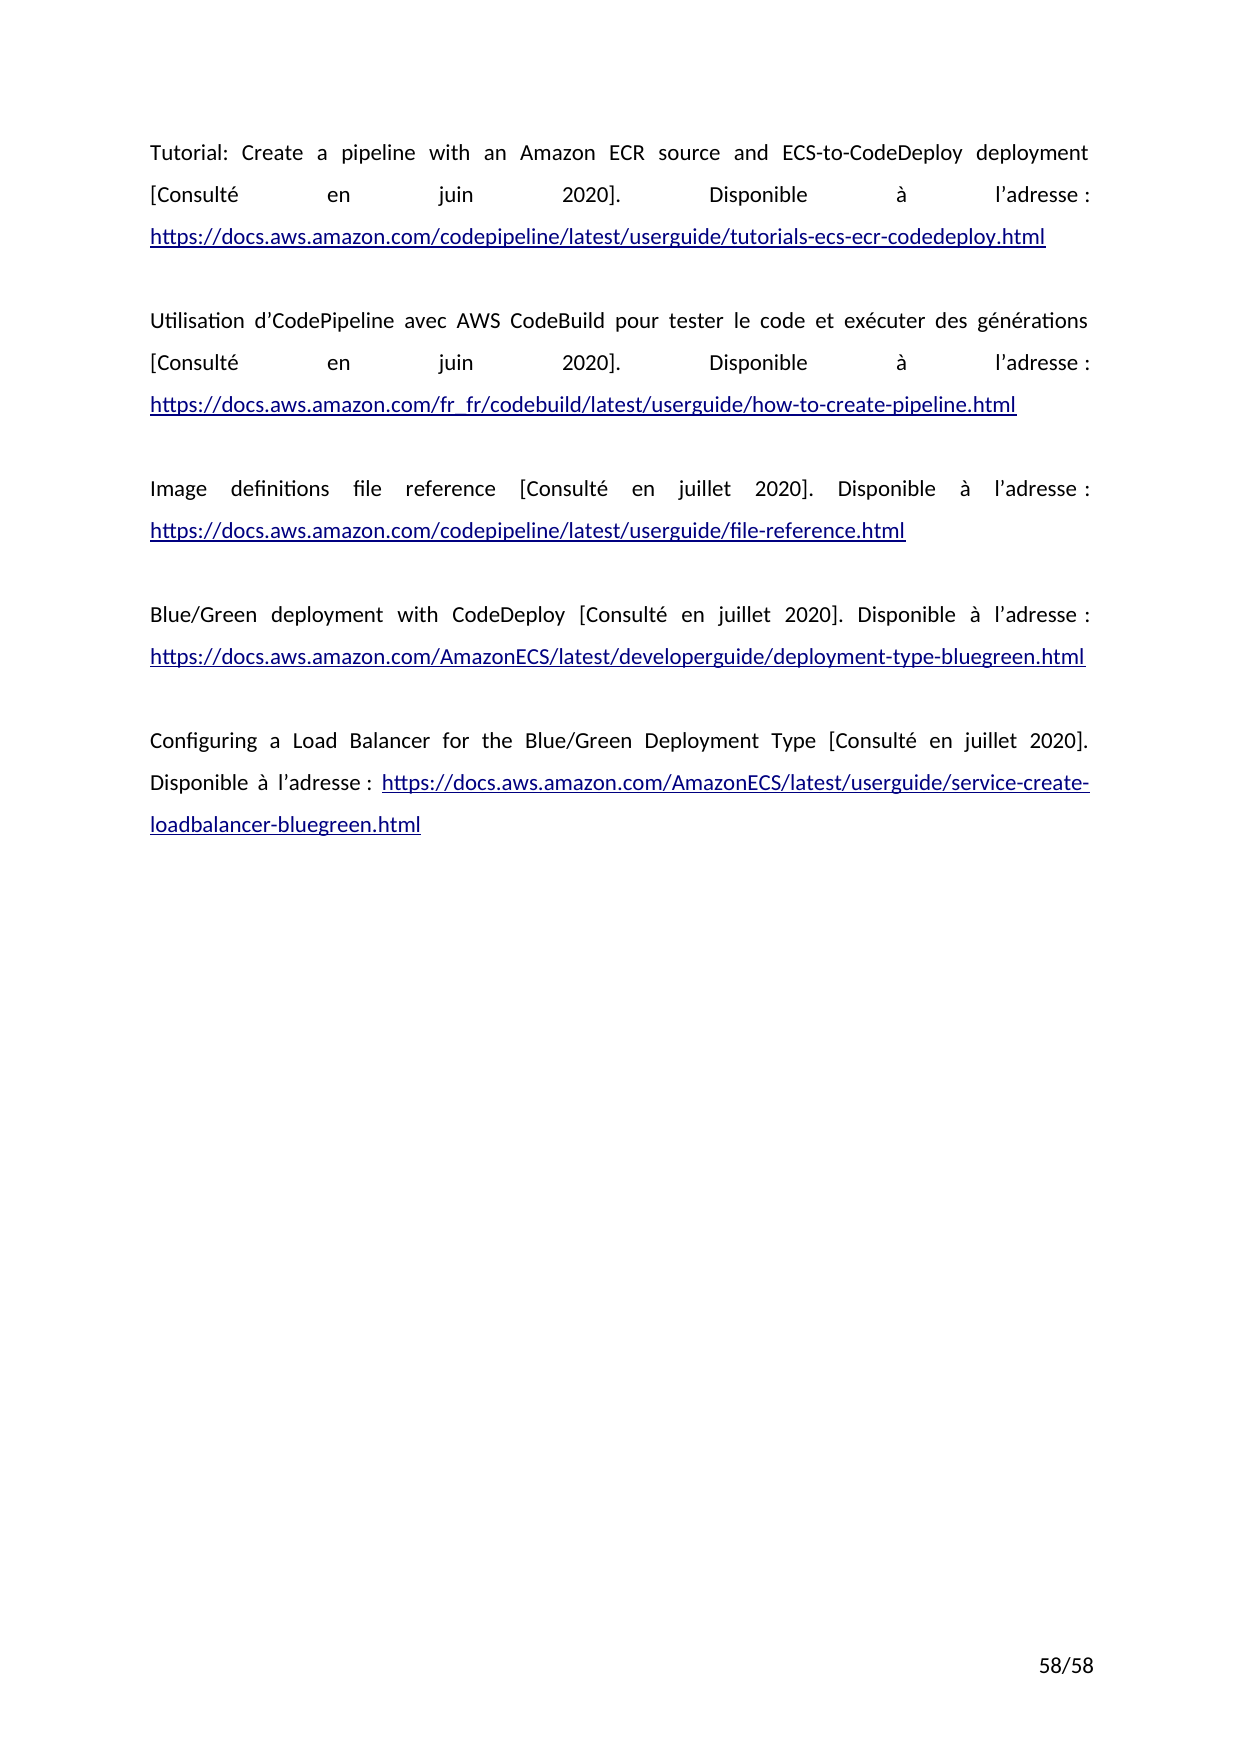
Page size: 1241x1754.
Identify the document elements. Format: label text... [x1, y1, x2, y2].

text Image definitions file reference [Consulté en juillet 2020]. Disponible à l’adresse : https://docs.aws.amazon.com/codepipeline/latest/userguide/file-reference.html [150, 474, 1090, 544]
text Configuring a Load Balancer for the Blue/Green Deployment Type [Consulté en juillet 2020]. Disponible à l’adresse : https://docs.aws.amazon.com/AmazonECS/latest/userguide/service-create-loadbalancer-bluegreen.html [150, 726, 1090, 838]
text Tutorial: Create a pipeline with an Amazon ECR source and ECS-to-CodeDeploy deployment [Consulté en juin 2020]. Disponible à l’adresse : https://docs.aws.amazon.com/codepipeline/latest/userguide/tutorials-ecs-ecr-codedeploy.html [150, 138, 1090, 250]
text Utilisation d’CodePipeline avec AWS CodeBuild pour tester le code et exécuter des générations [Consulté en juin 2020]. Disponible à l’adresse : https://docs.aws.amazon.com/fr_fr/codebuild/latest/userguide/how-to-create-pipeline.html [150, 306, 1090, 418]
text Blue/Green deployment with CodeDeploy [Consulté en juillet 2020]. Disponible à l’adresse : https://docs.aws.amazon.com/AmazonECS/latest/developerguide/deployment-type-bluegreen.html [150, 600, 1090, 670]
